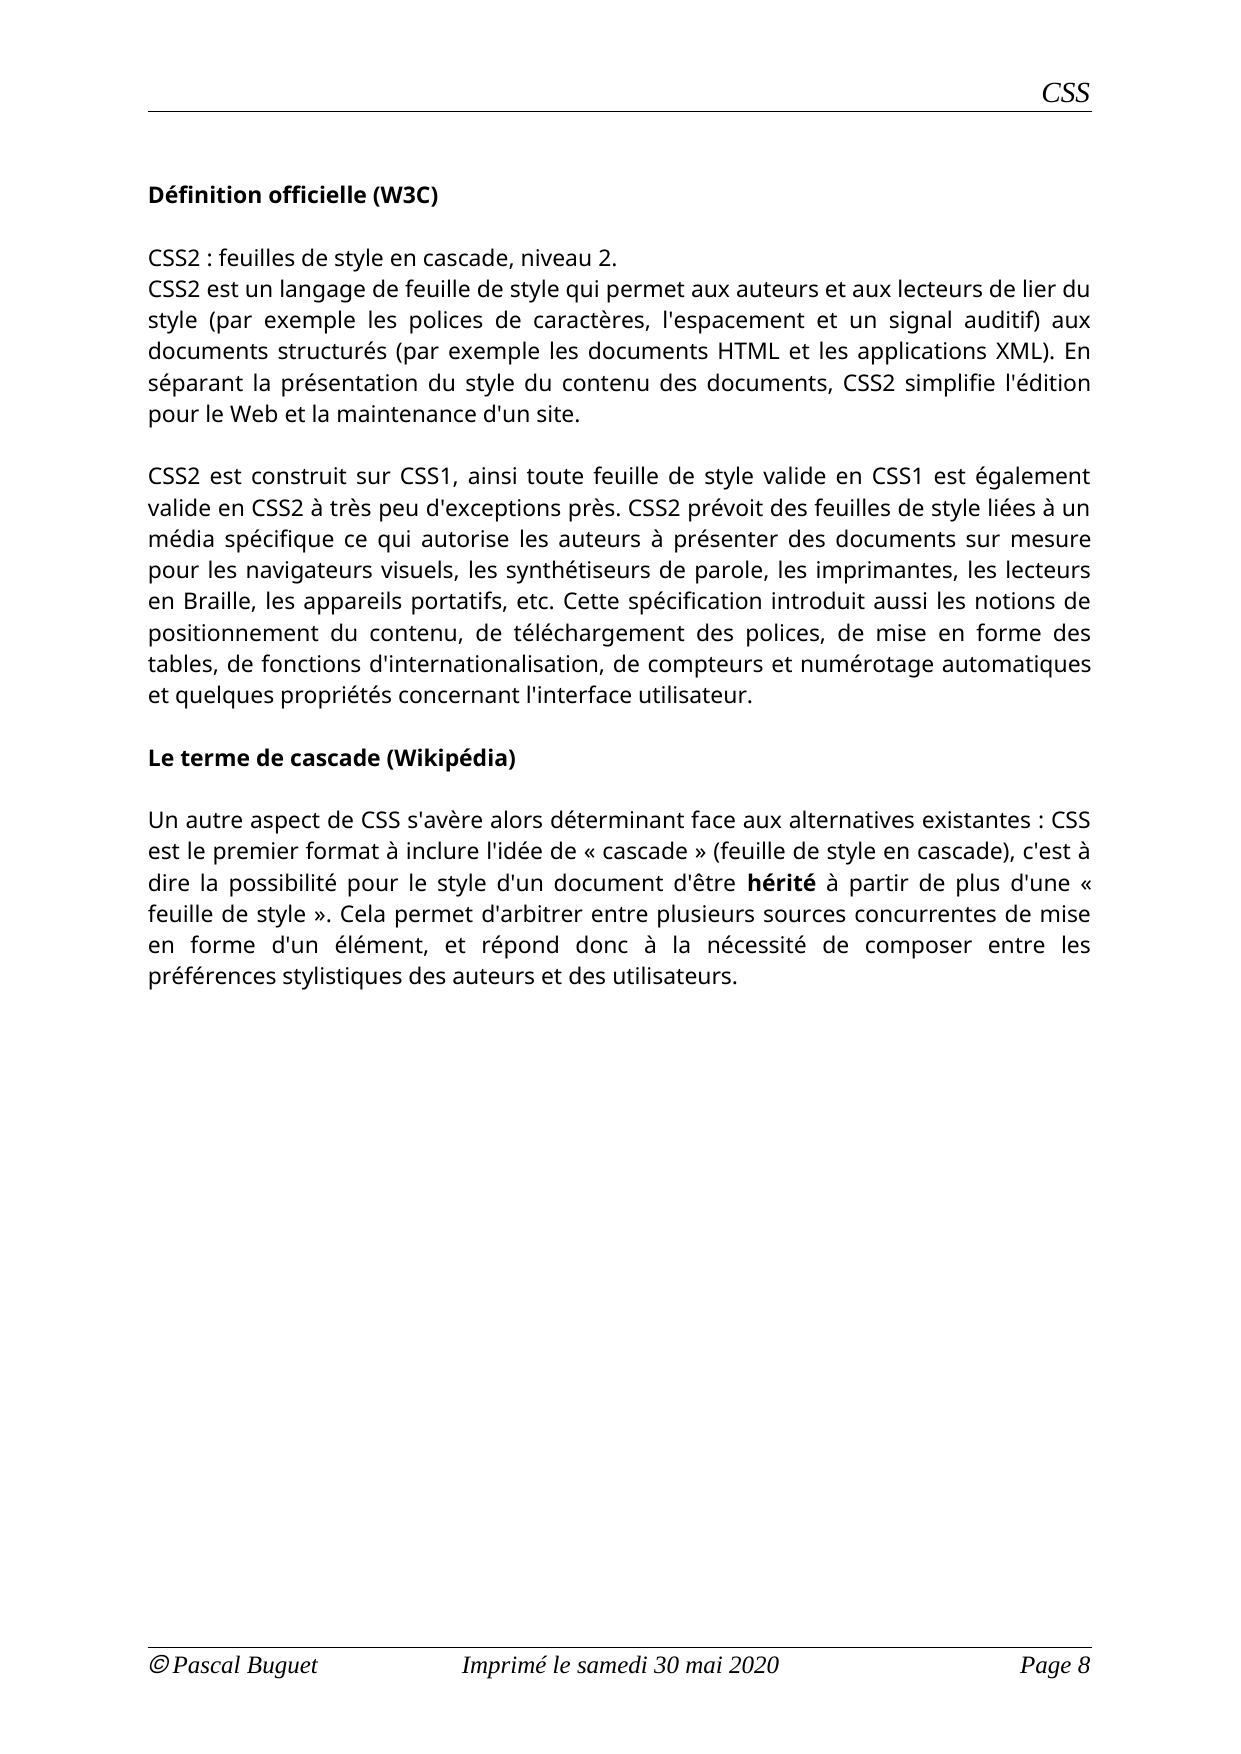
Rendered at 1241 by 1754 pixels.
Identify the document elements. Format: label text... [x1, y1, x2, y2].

text Le terme de cascade (Wikipédia) [148, 741, 1092, 773]
text Définition officielle (W3C) [148, 179, 1092, 210]
text Un autre aspect de CSS s'avère alors déterminant face aux alternatives existantes : CSS est le premier format à inclure l'idée de « cascade » (feuille de style en cascade), c'est à dire la possibilité pour le style d'un document d'être hérité à partir de plus d'une « feuille de style ». Cela permet d'arbitrer entre plusieurs sources concurrentes de mise en forme d'un élément, et répond donc à la nécessité de composer entre les préférences stylistiques des auteurs et des utilisateurs. [148, 804, 1092, 991]
text CSS2 : feuilles de style en cascade, niveau 2. [148, 241, 1092, 273]
text CSS2 est construit sur CSS1, ainsi toute feuille de style valide en CSS1 est également valide en CSS2 à très peu d'exceptions près. CSS2 prévoit des feuilles de style liées à un média spécifique ce qui autorise les auteurs à présenter des documents sur mesure pour les navigateurs visuels, les synthétiseurs de parole, les imprimantes, les lecteurs en Braille, les appareils portatifs, etc. Cette spécification introduit aussi les notions de positionnement du contenu, de téléchargement des polices, de mise en forme des tables, de fonctions d'internationalisation, de compteurs et numérotage automatiques et quelques propriétés concernant l'interface utilisateur. [148, 460, 1092, 710]
text CSS2 est un langage de feuille de style qui permet aux auteurs et aux lecteurs de lier du style (par exemple les polices de caractères, l'espacement et un signal auditif) aux documents structurés (par exemple les documents HTML et les applications XML). En séparant la présentation du style du contenu des documents, CSS2 simplifie l'édition pour le Web et la maintenance d'un site. [148, 273, 1092, 429]
